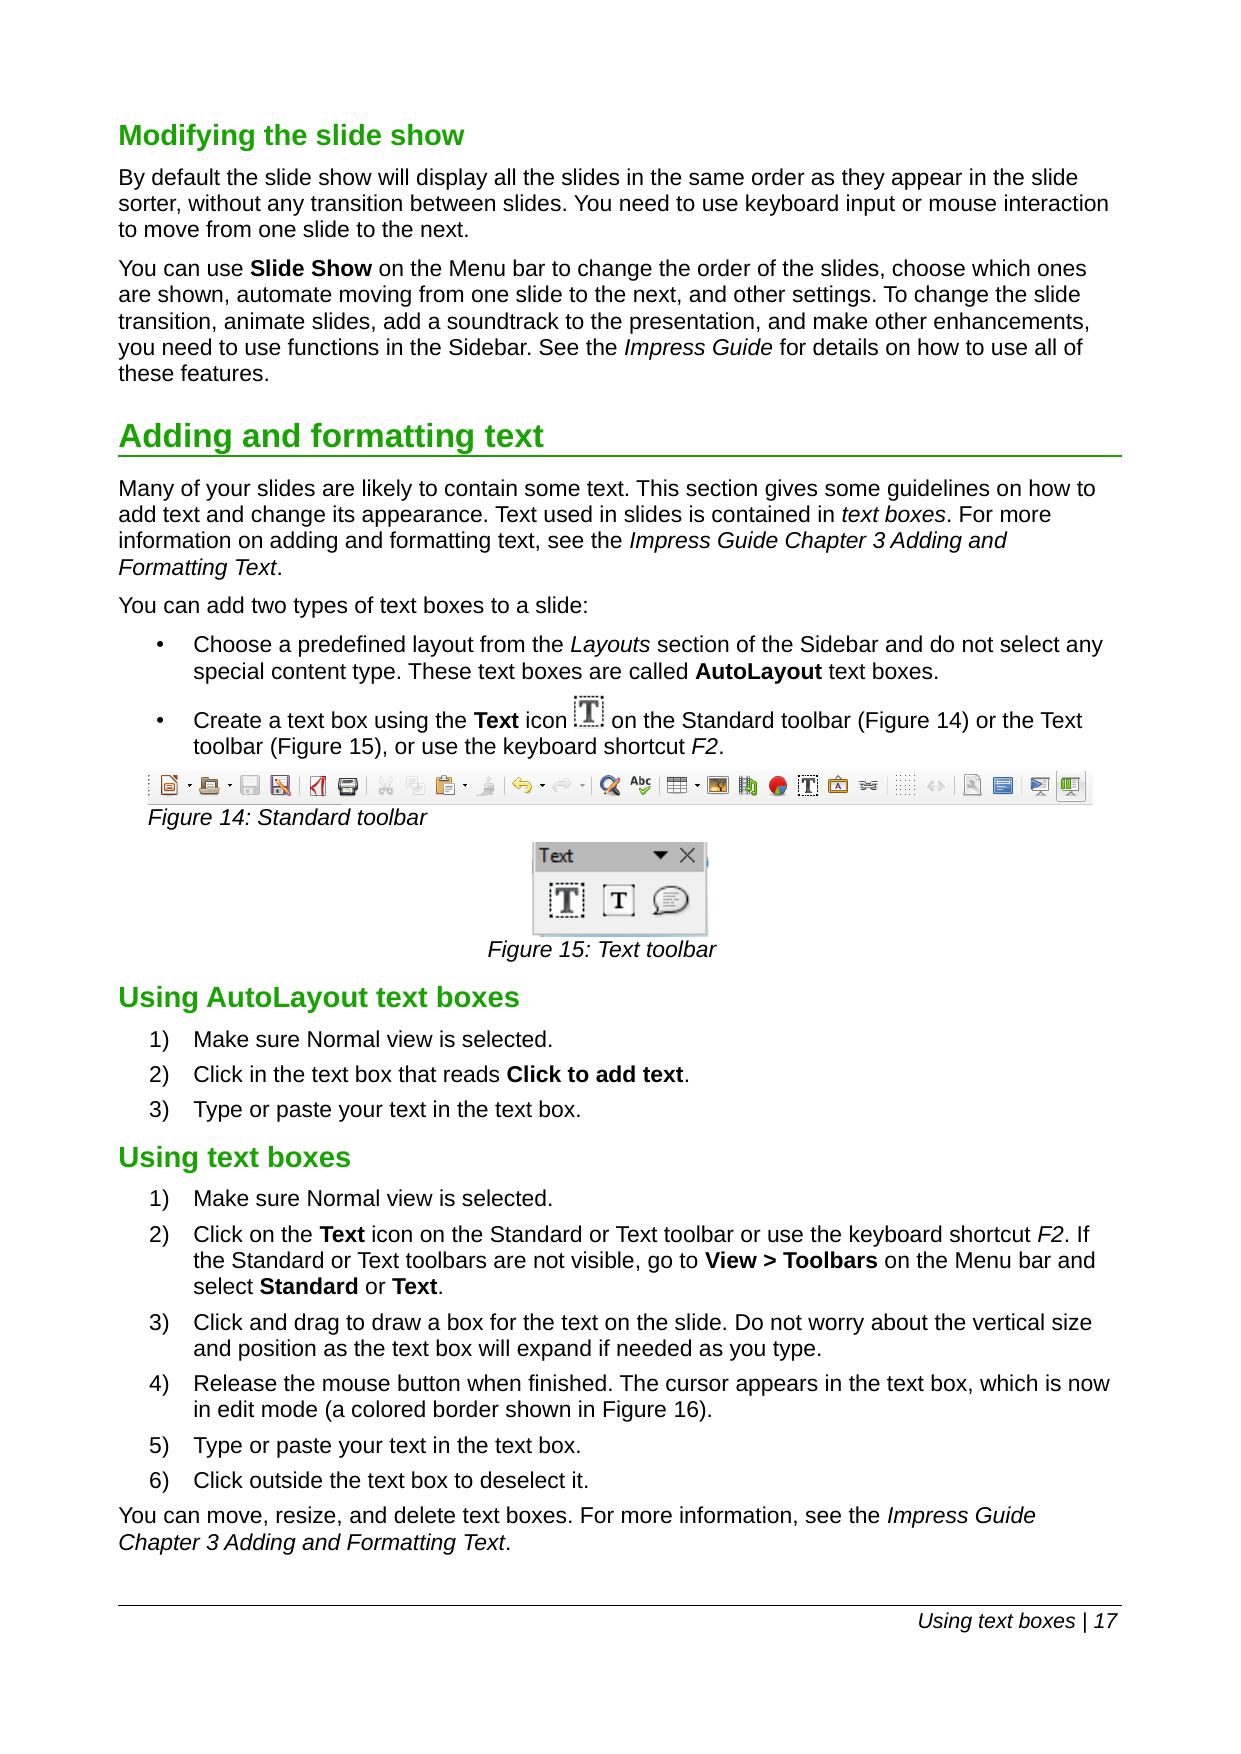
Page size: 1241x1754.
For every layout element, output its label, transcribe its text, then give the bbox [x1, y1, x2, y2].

text Figure 15: Text toolbar [487, 842, 753, 963]
list Choose a predefined layout from the Layouts section of the Sidebar and do not select any special content type. These text boxes are called AutoLayout text boxes. [156, 631, 1122, 684]
text You can use Slide Show on the Menu bar to change the order of the slides, choose which ones are shown, automate moving from one slide to the next, and other settings. To change the slide transition, animate slides, add a soundtrack to the presentation, and make other enhancements, you need to use functions in the Sidebar. See the Impress Guide for details on how to use all of these features. [118, 255, 1122, 387]
list Click outside the text box to deselect it. [169, 1467, 1122, 1493]
list Click in the text box that reads Click to add text. [169, 1061, 1122, 1087]
subtitle Adding and formatting text [118, 416, 1122, 455]
text You can move, resize, and delete text boxes. For more information, see the Impress Guide Chapter 3 Adding and Formatting Text. [118, 1502, 1122, 1555]
list You can add two types of text boxes to a slide: [118, 592, 1122, 619]
list Click and drag to draw a box for the text on the slide. Do not worry about the vertical size and position as the text box will expand if needed as you type. [169, 1308, 1122, 1361]
text Figure 14: Standard toolbar [148, 805, 1093, 831]
list Type or paste your text in the text box. [169, 1096, 1122, 1122]
subtitle Using AutoLayout text boxes [118, 980, 1122, 1014]
list Type or paste your text in the text box. [169, 1432, 1122, 1458]
list Make sure Normal view is selected. [169, 1185, 1122, 1212]
picture [147, 771, 1093, 805]
picture [531, 842, 709, 937]
text Many of your slides are likely to contain some text. This section gives some guidelines on how to add text and change its appearance. Text used in slides is contained in text boxes. For more information on adding and formatting text, see the Impress Guide Chapter 3 Adding and Formatting Text. [118, 474, 1122, 580]
list Click on the Text icon on the Standard or Text toolbar or use the keyboard shortcut F2. If the Standard or Text toolbars are not visible, go to View > Toolbars on the Menu bar and select Standard or Text. [169, 1221, 1122, 1300]
list Make sure Normal view is selected. [169, 1026, 1122, 1052]
text By default the slide show will display all the slides in the same order as they appear in the slide sorter, without any transition between slides. You need to use keyboard input or mouse interaction to move from one slide to the next. [118, 163, 1122, 242]
subtitle Modifying the slide show [118, 118, 1122, 152]
list Create a text box using the Text icon on the Standard toolbar (Figure 14) or the Text toolbar (Figure 15), or use the keyboard shortcut F2. [156, 693, 1122, 759]
list Release the mouse button when finished. The cursor appears in the text box, which is now in edit mode (a colored border shown in Figure 16). [169, 1370, 1122, 1423]
subtitle Using text boxes [118, 1140, 1122, 1174]
